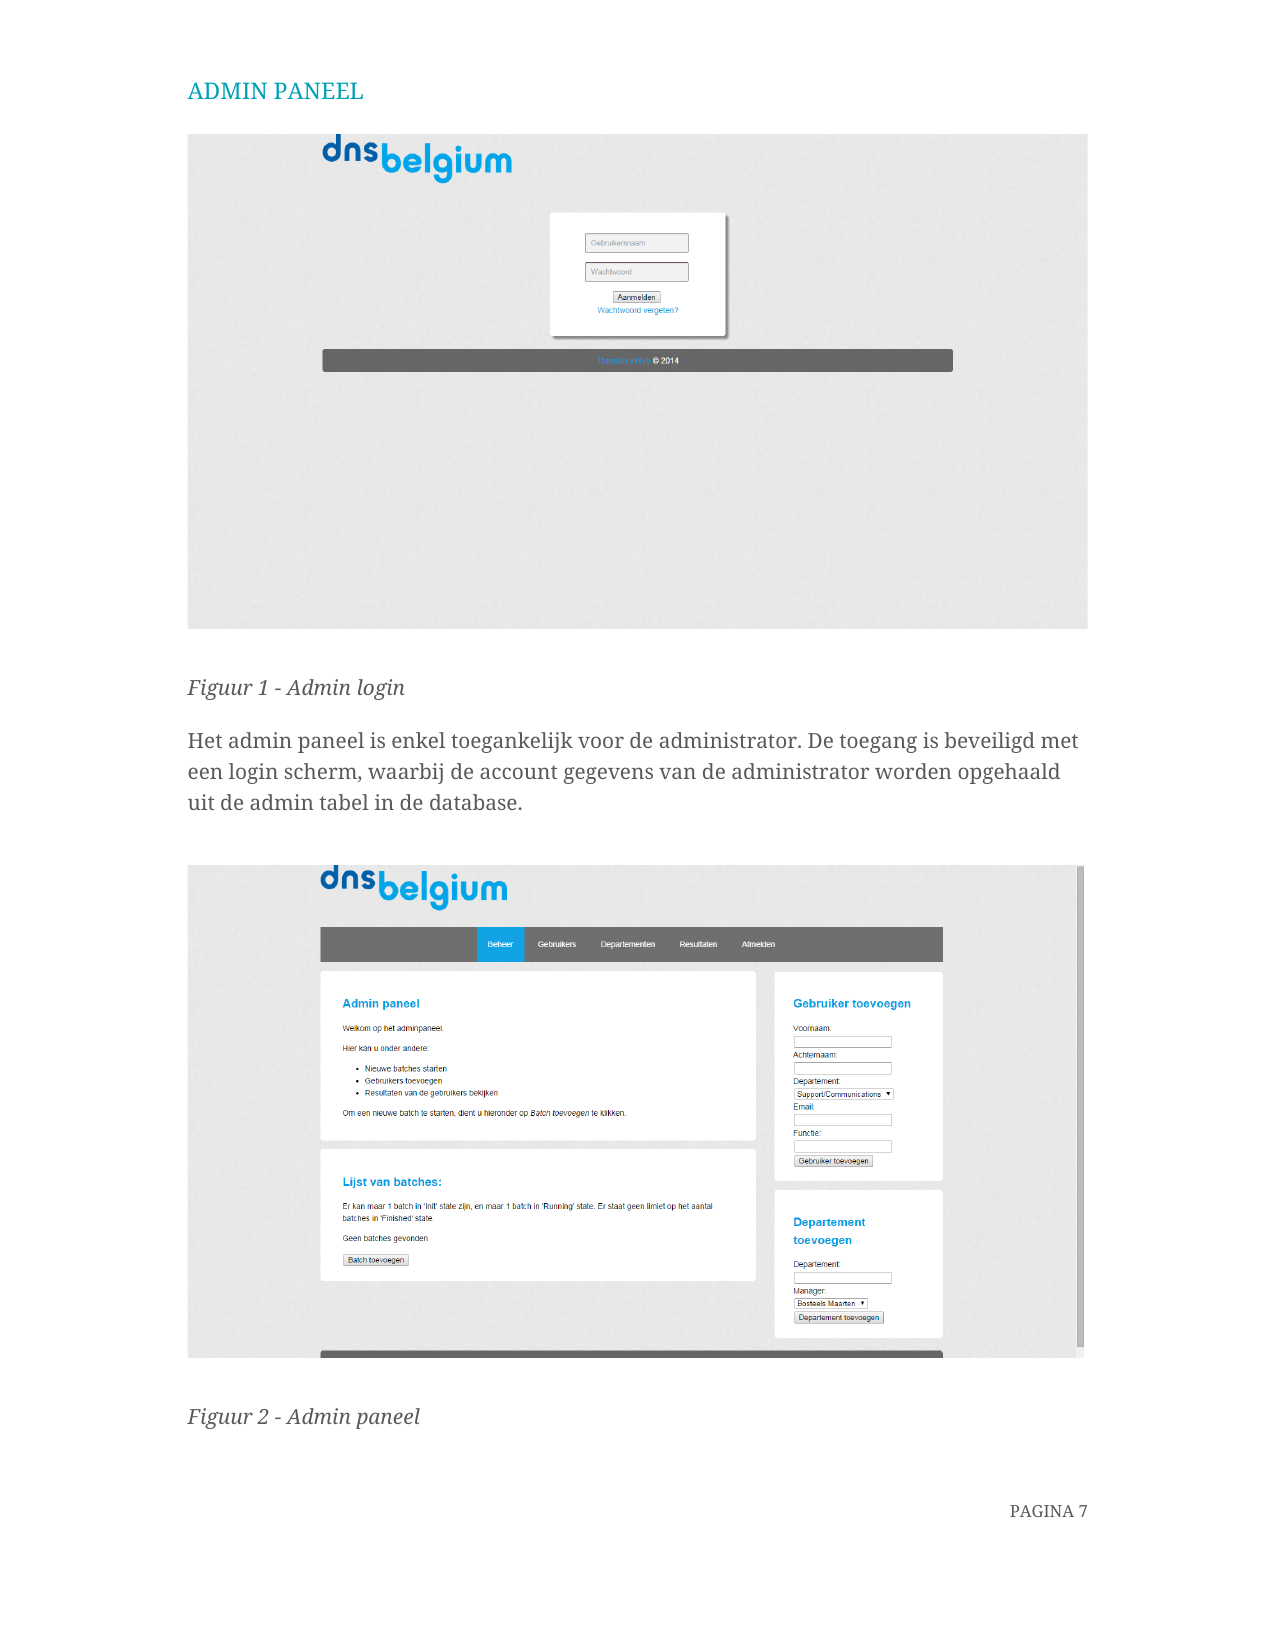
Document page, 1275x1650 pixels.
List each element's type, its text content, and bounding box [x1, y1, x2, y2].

subtitle Admin paneel [187, 75, 1087, 106]
text Figuur 2 - Admin paneel [187, 1402, 1087, 1431]
text Figuur 1 - Admin login [187, 673, 1087, 701]
text Het admin paneel is enkel toegankelijk voor de administrator. De toegang is beveiligd met een login scherm, waarbij de account gegevens van de administrator worden opgehaald uit de admin tabel in de database. [187, 726, 1087, 817]
